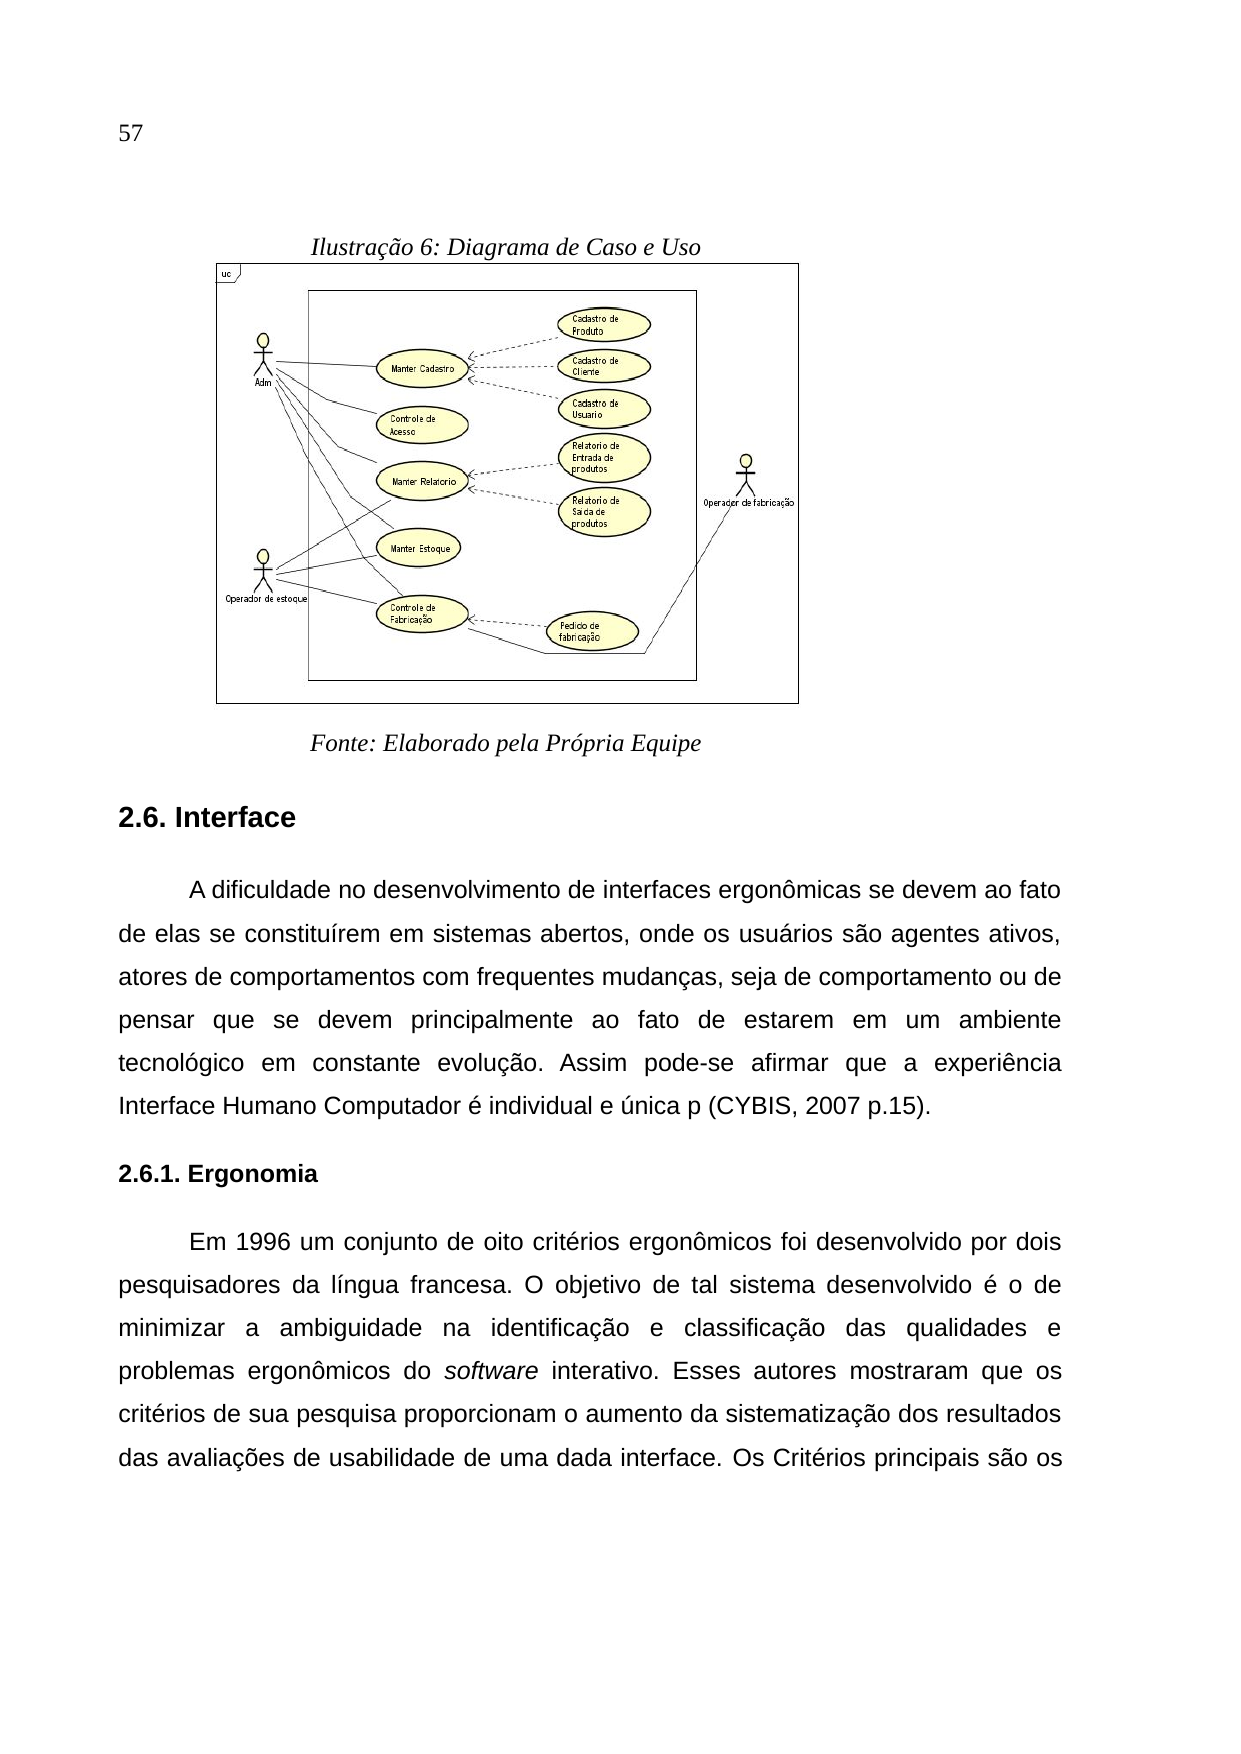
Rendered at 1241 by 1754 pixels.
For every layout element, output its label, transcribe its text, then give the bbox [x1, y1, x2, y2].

picture [213, 261, 801, 710]
subtitle 2.6.1. Ergonomia [118, 1159, 1063, 1188]
text Ilustração 6: Diagrama de Caso e Uso [130, 232, 884, 709]
subtitle 2.6. Interface [118, 800, 1063, 834]
text A dificuldade no desenvolvimento de interfaces ergonômicas se devem ao fato de elas se constituírem em sistemas abertos, onde os usuários são agentes ativos, atores de comportamentos com frequentes mudanças, seja de comportamento ou de pensar que se devem principalmente ao fato de estarem em um ambiente tecnológico em constante evolução. Assim pode-se afirmar que a experiência Interface Humano Computador é individual e única p (CYBIS, 2007 p.15). [118, 875, 1063, 1120]
text Fonte: Elaborado pela Própria Equipe [118, 728, 896, 757]
text Em 1996 um conjunto de oito critérios ergonômicos foi desenvolvido por dois pesquisadores da língua francesa. O objetivo de tal sistema desenvolvido é o de minimizar a ambiguidade na identificação e classificação das qualidades e problemas ergonômicos do software interativo. Esses autores mostraram que os critérios de sua pesquisa proporcionam o aumento da sistematização dos resultados das avaliações de usabilidade de uma dada interface. Os Critérios principais são os [118, 1227, 1063, 1471]
